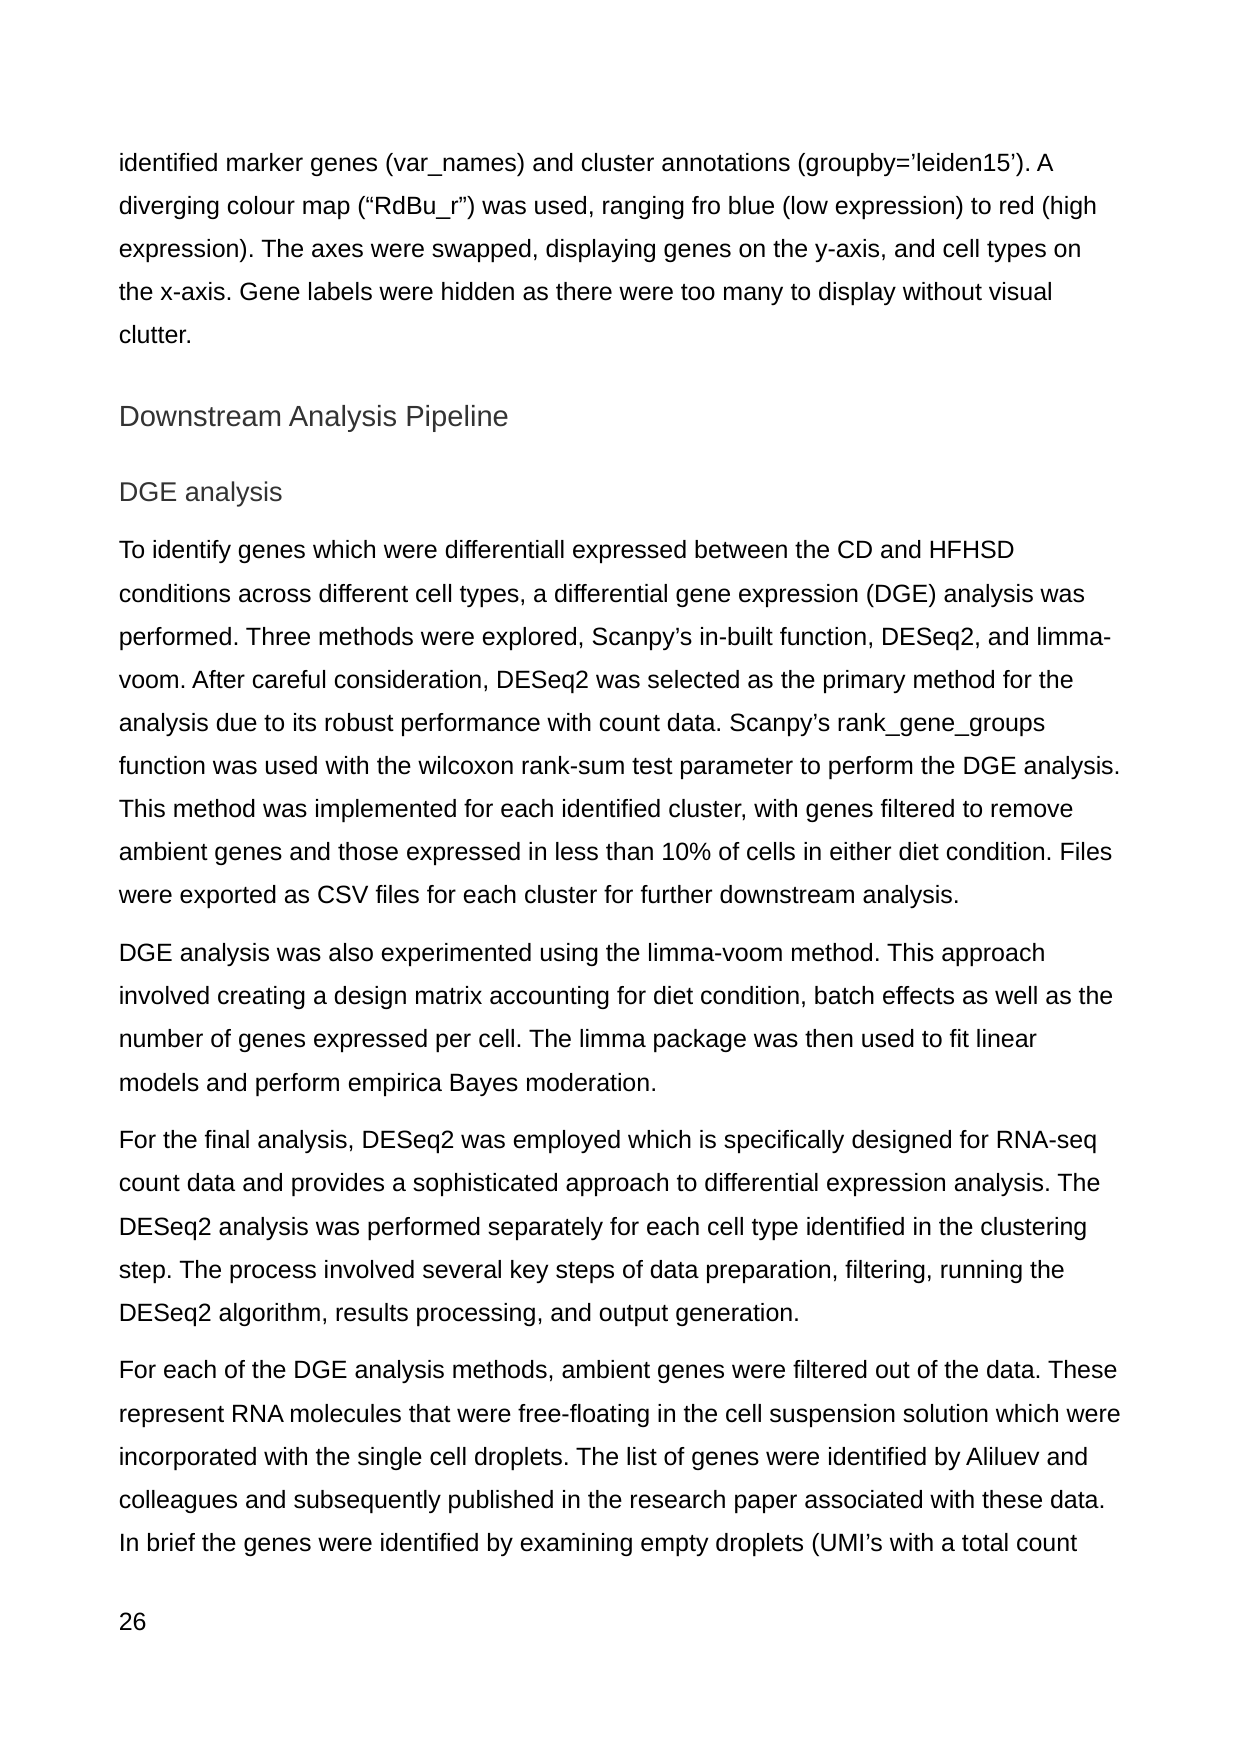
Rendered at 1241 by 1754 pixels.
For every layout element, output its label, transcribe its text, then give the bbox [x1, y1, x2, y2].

text To identify genes which were differentiall expressed between the CD and HFHSD conditions across different cell types, a differential gene expression (DGE) analysis was performed. Three methods were explored, Scanpy’s in-built function, DESeq2, and limma-voom. After careful consideration, DESeq2 was selected as the primary method for the analysis due to its robust performance with count data. Scanpy’s rank_gene_groups function was used with the wilcoxon rank-sum test parameter to perform the DGE analysis. This method was implemented for each identified cluster, with genes filtered to remove ambient genes and those expressed in less than 10% of cells in either diet condition. Files were exported as CSV files for each cluster for further downstream analysis. [118, 535, 1122, 909]
text For each of the DGE analysis methods, ambient genes were filtered out of the data. These represent RNA molecules that were free-floating in the cell suspension solution which were incorporated with the single cell droplets. The list of genes were identified by Aliluev and colleagues and subsequently published in the research paper associated with these data. In brief the genes were identified by examining empty droplets (UMI’s with a total count [118, 1355, 1122, 1557]
text identified marker genes (var_names) and cluster annotations (groupby=’leiden15’). A diverging colour map (“RdBu_r”) was used, ranging fro blue (low expression) to red (high expression). The axes were swapped, displaying genes on the y-axis, and cell types on the x-axis. Gene labels were hidden as there were too many to display without visual clutter. [118, 148, 1122, 349]
text For the final analysis, DESeq2 was employed which is specifically designed for RNA-seq count data and provides a sophisticated approach to differential expression analysis. The DESeq2 analysis was performed separately for each cell type identified in the clustering step. The process involved several key steps of data preparation, filtering, running the DESeq2 algorithm, results processing, and output generation. [118, 1125, 1122, 1326]
subtitle DGE analysis [118, 476, 1122, 507]
text DGE analysis was also experimented using the limma-voom method. This approach involved creating a design matrix accounting for diet condition, batch effects as well as the number of genes expressed per cell. The limma package was then used to fit linear models and perform empirica Bayes moderation. [118, 938, 1122, 1096]
subtitle Downstream Analysis Pipeline [118, 399, 1122, 432]
